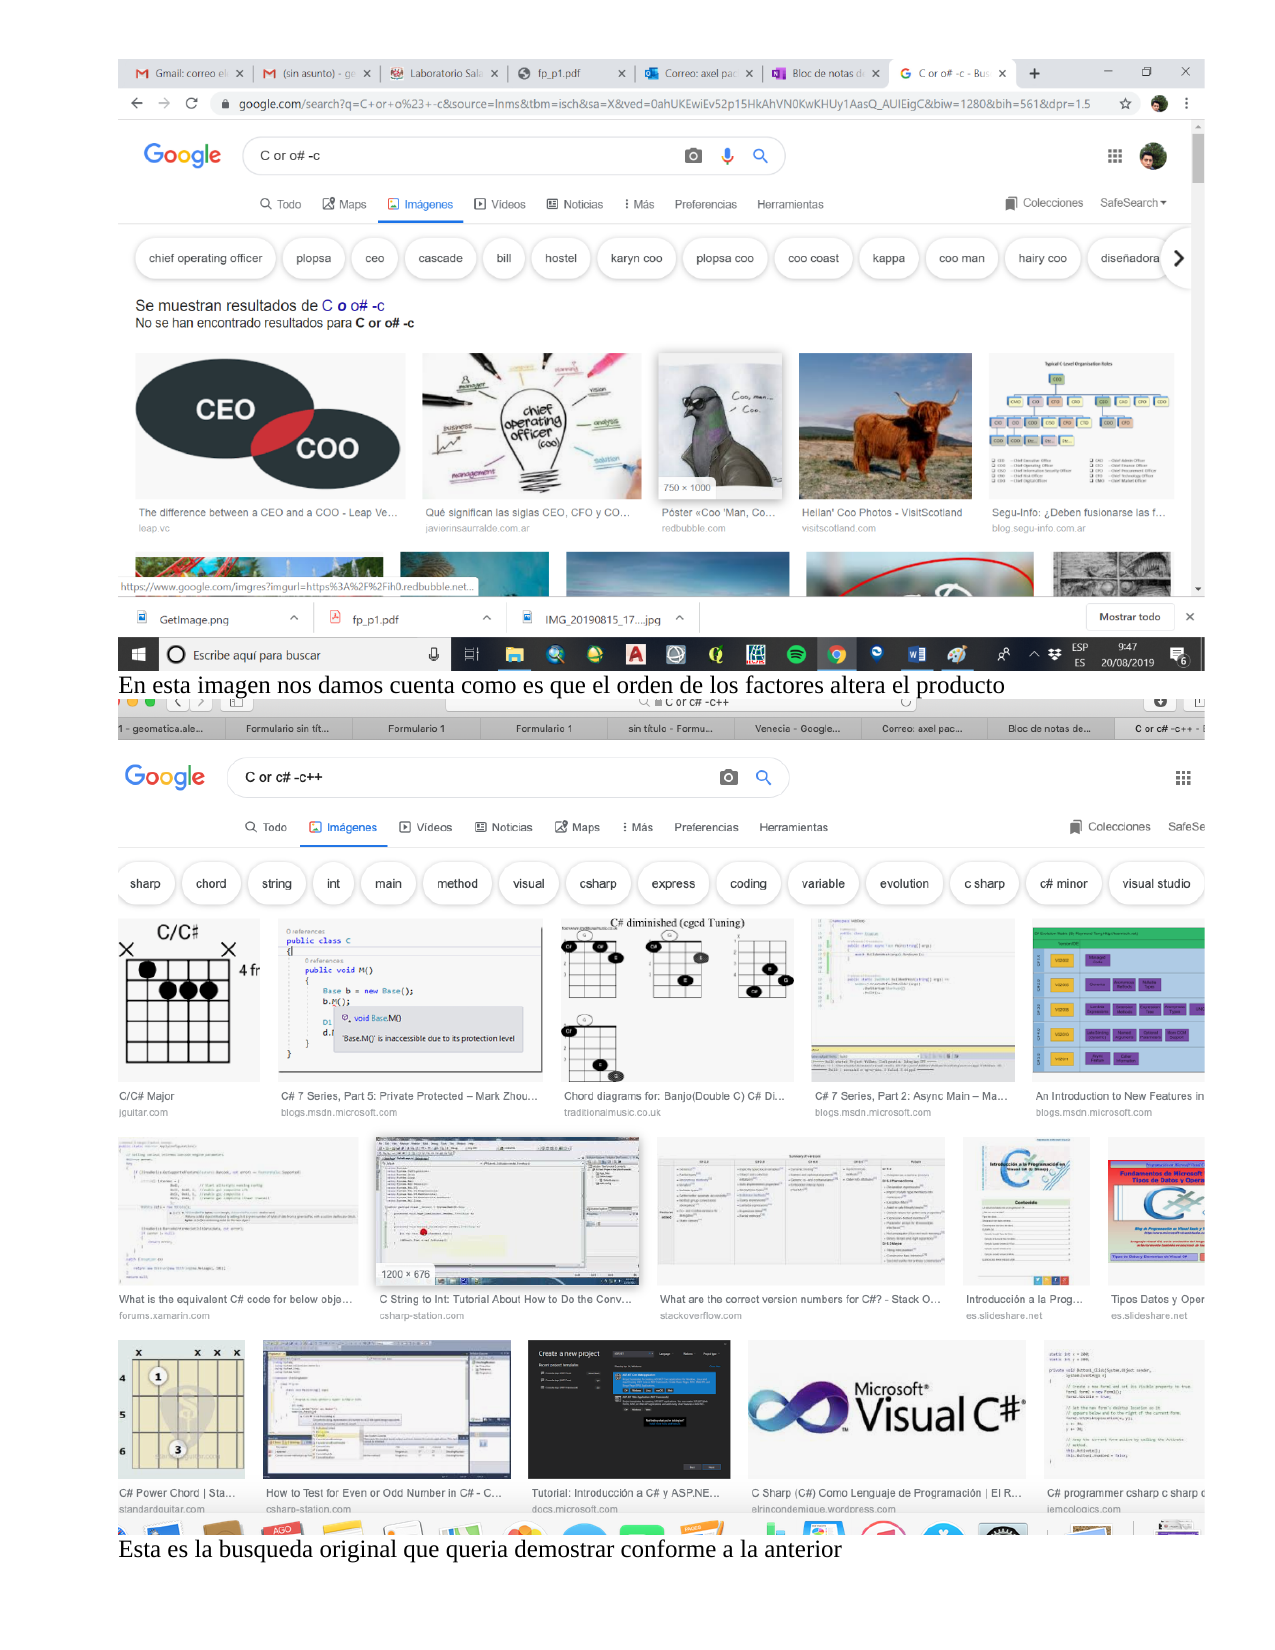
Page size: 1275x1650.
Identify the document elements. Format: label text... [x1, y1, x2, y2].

text Esta es la busqueda original que queria demostrar conforme a la anterior [118, 1535, 1205, 1563]
text En esta imagen nos damos cuenta como es que el orden de los factores altera el producto [118, 671, 1205, 699]
